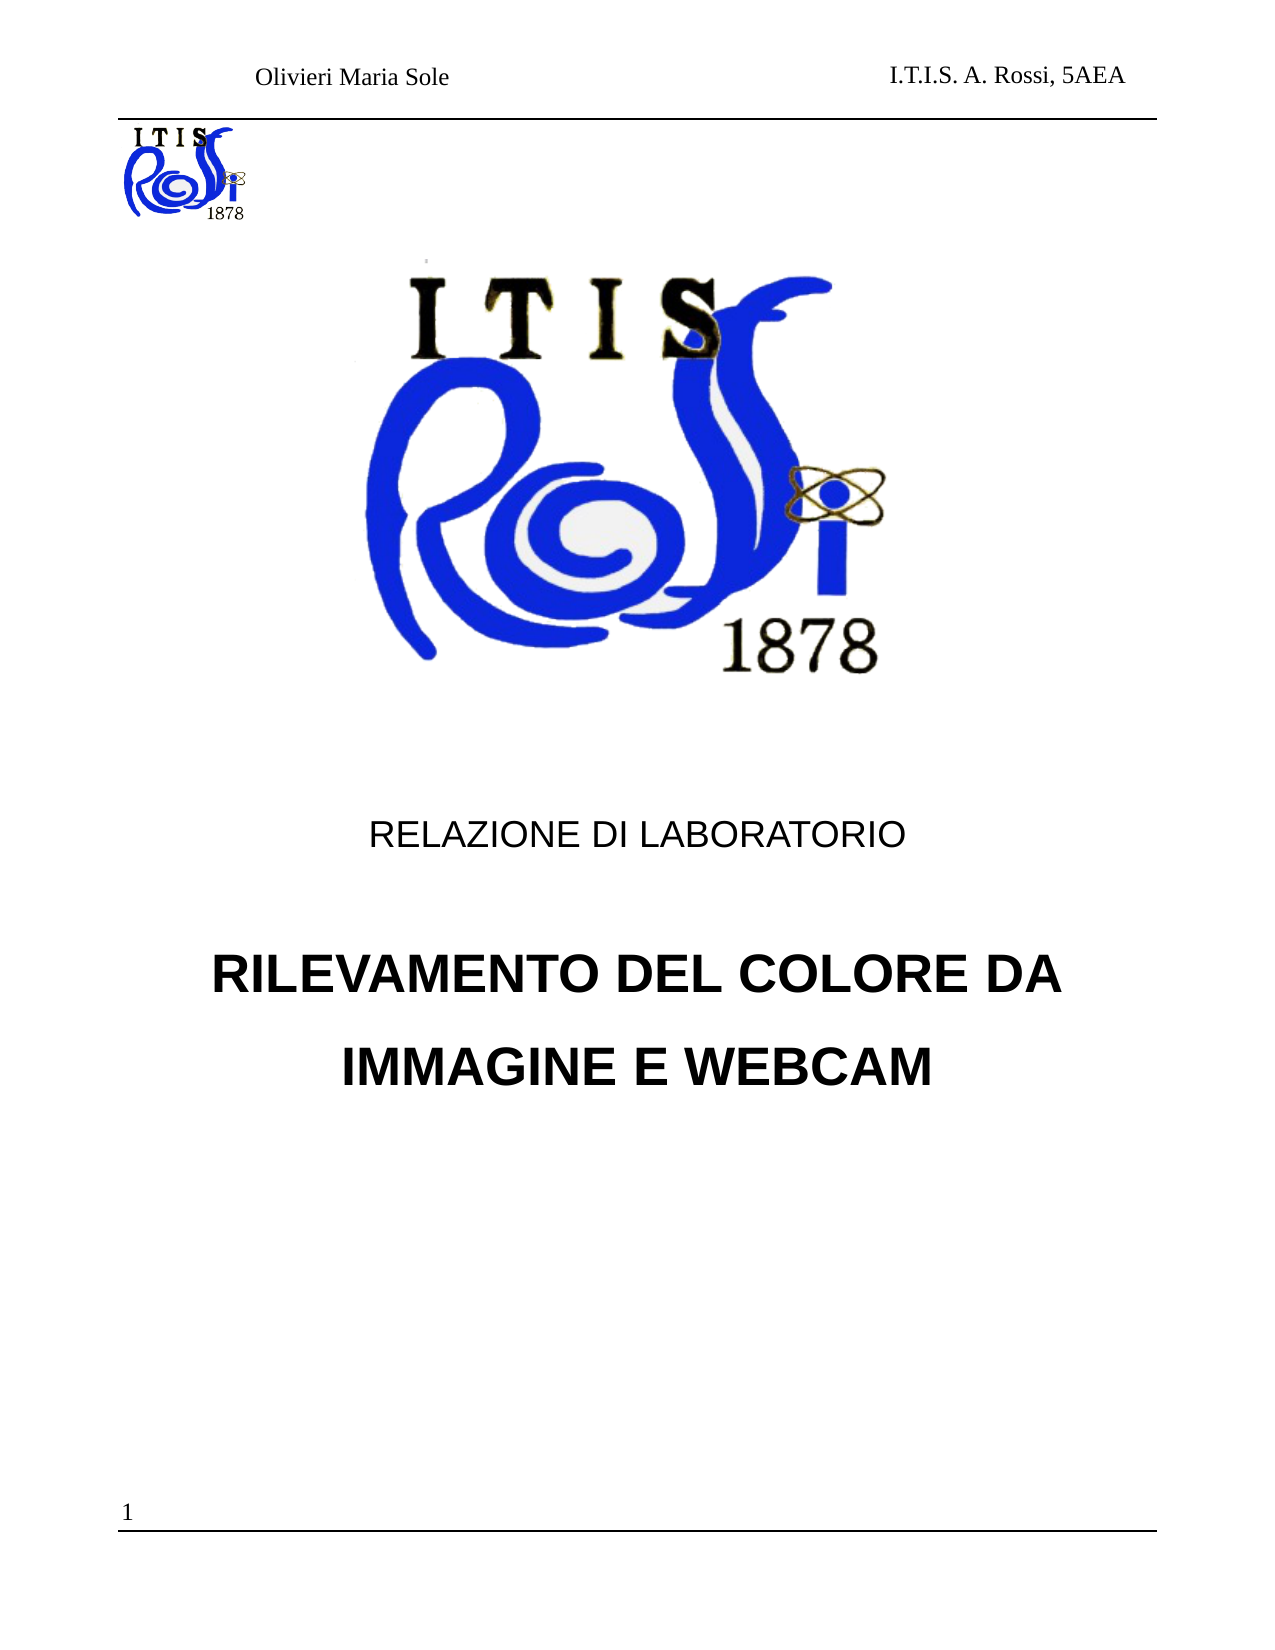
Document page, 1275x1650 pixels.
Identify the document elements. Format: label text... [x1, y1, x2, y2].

picture [354, 259, 902, 697]
picture [121, 123, 249, 225]
subtitle RELAZIONE DI LABORATORIO [121, 812, 1154, 855]
title RILEVAMENTO DEL COLORE DA IMMAGINE E WEBCAM [121, 941, 1154, 1097]
